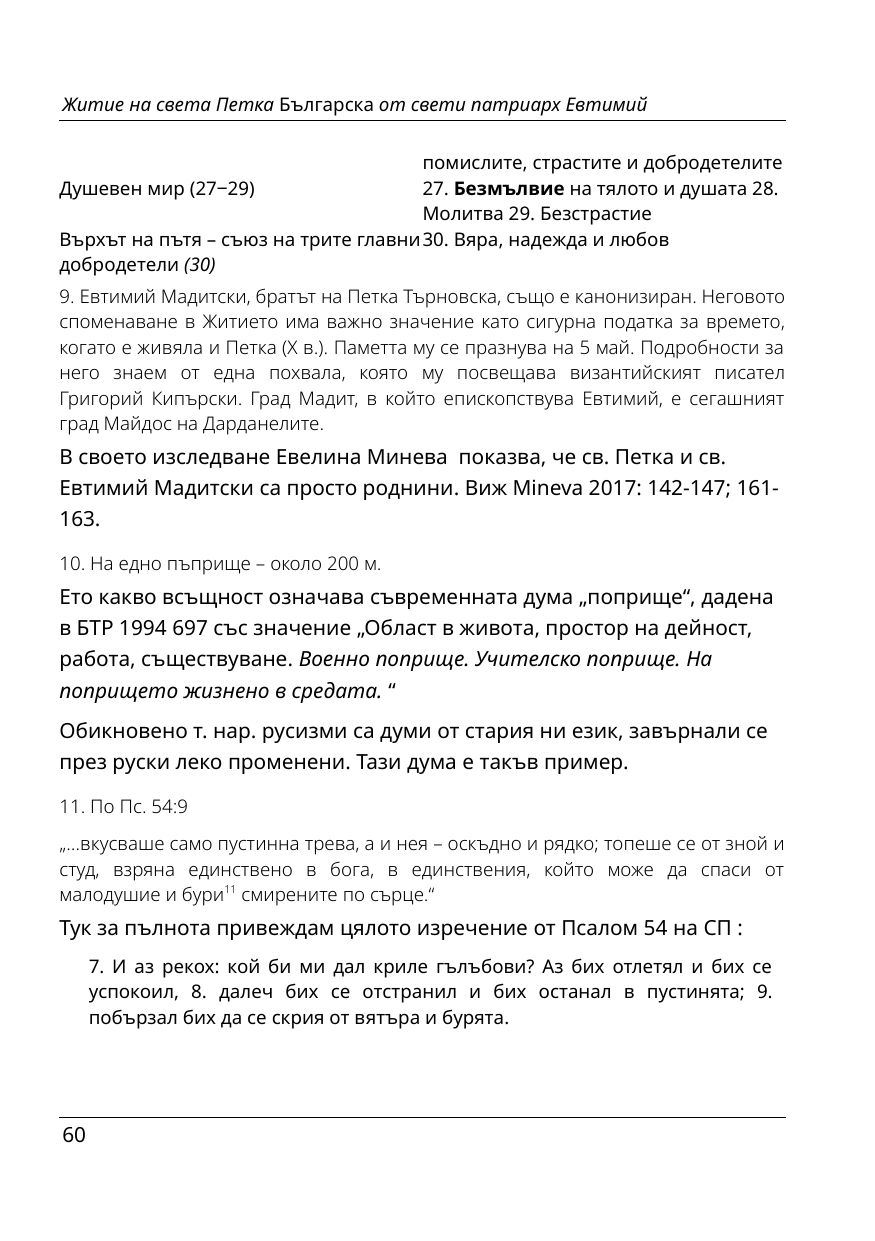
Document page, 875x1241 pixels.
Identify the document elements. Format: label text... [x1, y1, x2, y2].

table_cell помислите, страстите и добродетелите [422, 150, 786, 175]
text 9. Евтимий Мадитски, братът на Петка Търновска, също е канонизиран. Неговото споменаване в Житието има важно значение като сигурна податка за времето, когато е живяла и Петка (X в.). Паметта му се празнува на 5 май. Подробности за него знаем от една похвала, която му посвещава византийският писател Григорий Кипърски. Град Мадит, в който епископствува Евтимий, е сегашният град Майдос на Дарданелите. [59, 283, 786, 436]
table_cell [59, 150, 422, 175]
table_cell Душевен мир (27‒29) [59, 175, 422, 226]
text 10. На едно пъприще – около 200 м. [59, 551, 786, 576]
table_cell Върхът на пътя – съюз на трите главни добродетели (30) [59, 226, 422, 277]
text 7. И аз рекох: кой би ми дал криле гълъбови? Аз бих отлетял и бих се успокоил, 8. далеч бих се отстранил и бих останал в пустинята; 9. побързал бих да се скрия от вятъра и бурята. [88, 953, 774, 1030]
text Обикновено т. нар. русизми са думи от стария ни език, завърнали се през руски леко променени. Тази дума е такъв пример. [59, 716, 786, 776]
text 11. По Пс. 54:9 [59, 793, 786, 819]
text „…вкусваше само пустинна трева, а и нея – оскъдно и рядко; топеше се от зной и студ, взряна единствено в бога, в единствения, който може да спаси от малодушие и бури11 смирените по сърце.“ [59, 831, 786, 907]
text Тук за пълнота привеждам цялото изречение от Псалом 54 на СП : [59, 913, 786, 942]
text Ето какво всъщност означава съвременната дума „поприще“, дадена в БТР 1994 697 със значение „Област в живота, простор на дейност, работа, съществуване. Военно поприще. Учителско поприще. На попрището жизнено в средата. “ [59, 582, 786, 704]
text В своето изследване Евелина Минева показва, че св. Петка и св. Евтимий Мадитски са просто роднини. Виж Mineva 2017: 142-147; 161-163. [59, 442, 786, 533]
table_cell 27. Безмълвие на тялото и душата 28. Молитва 29. Безстрастие [422, 175, 786, 226]
table_cell 30. Вяра, надежда и любов [422, 226, 786, 277]
